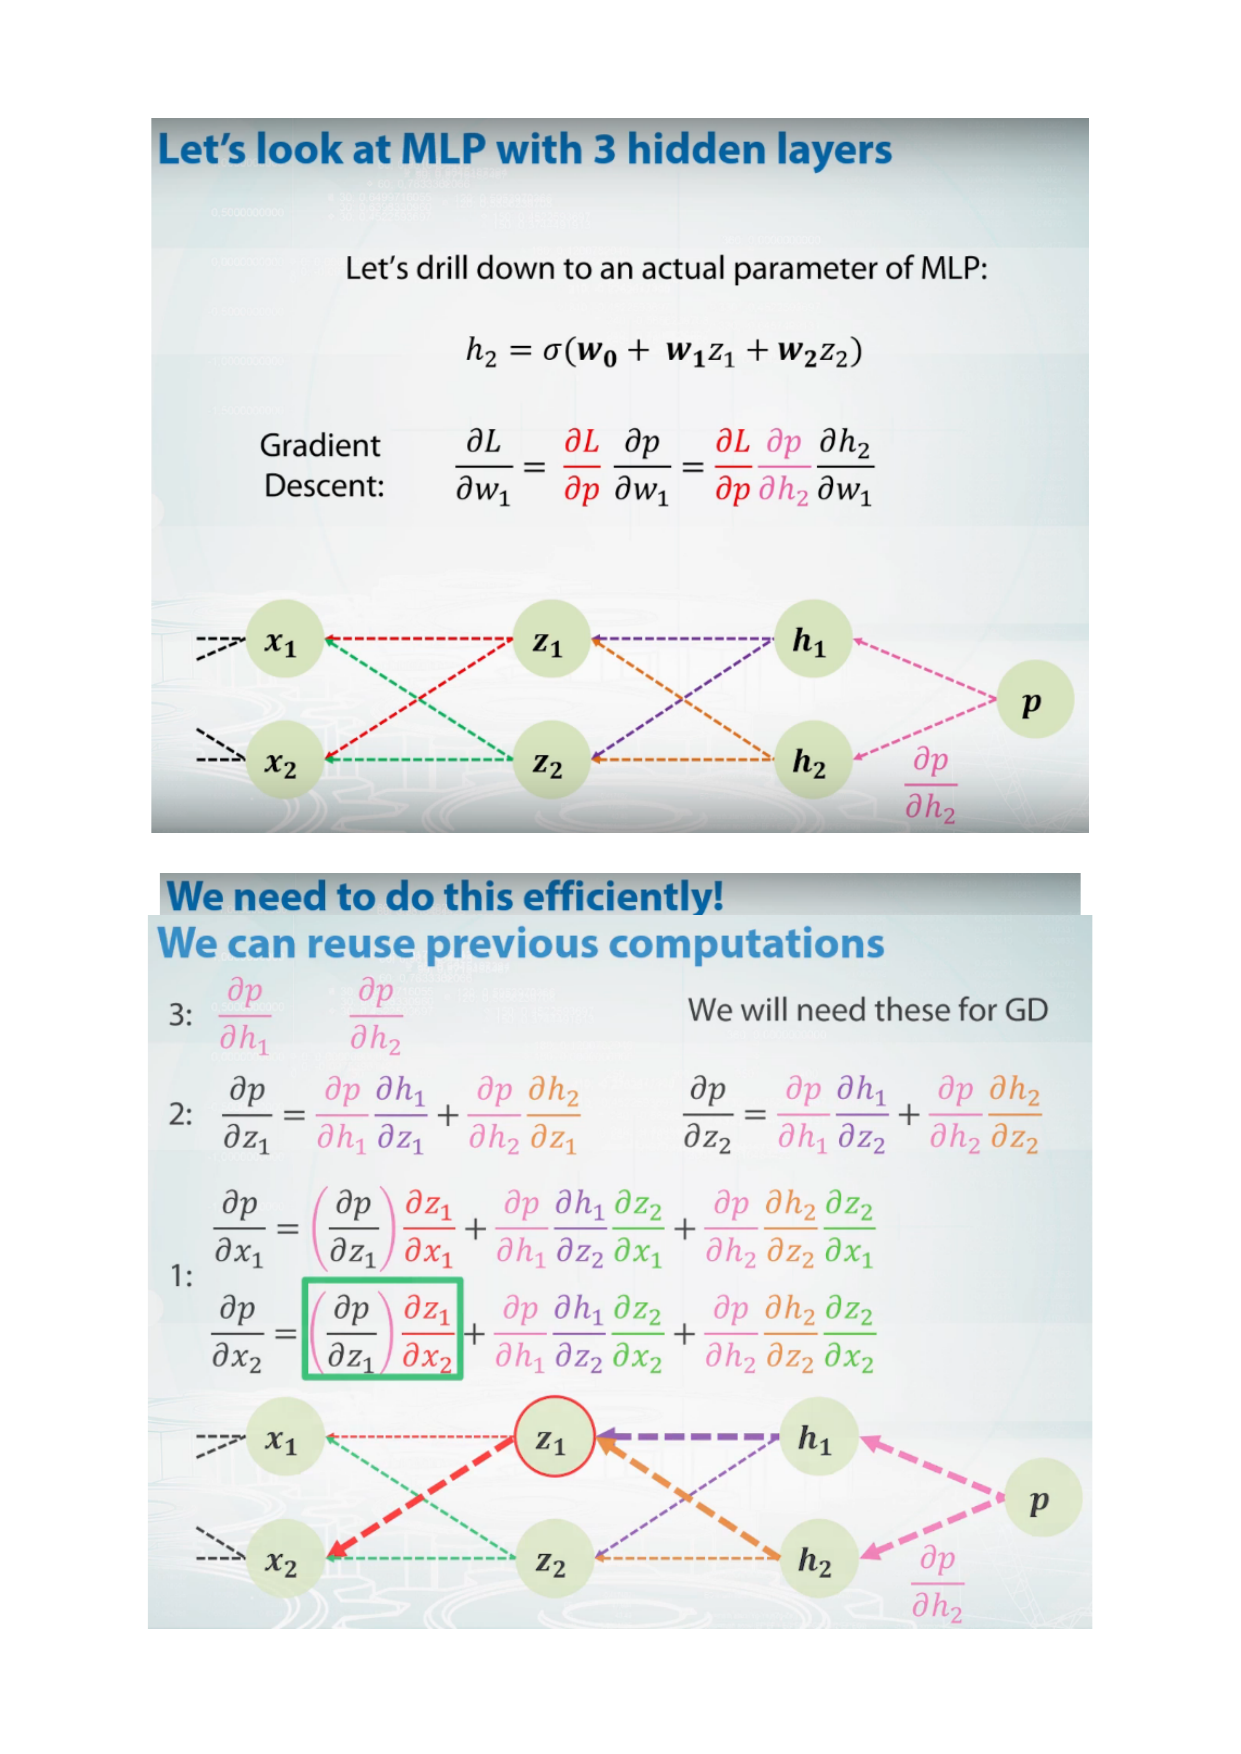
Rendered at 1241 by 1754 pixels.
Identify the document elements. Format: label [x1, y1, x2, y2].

picture [151, 118, 1089, 833]
picture [147, 873, 1093, 1629]
